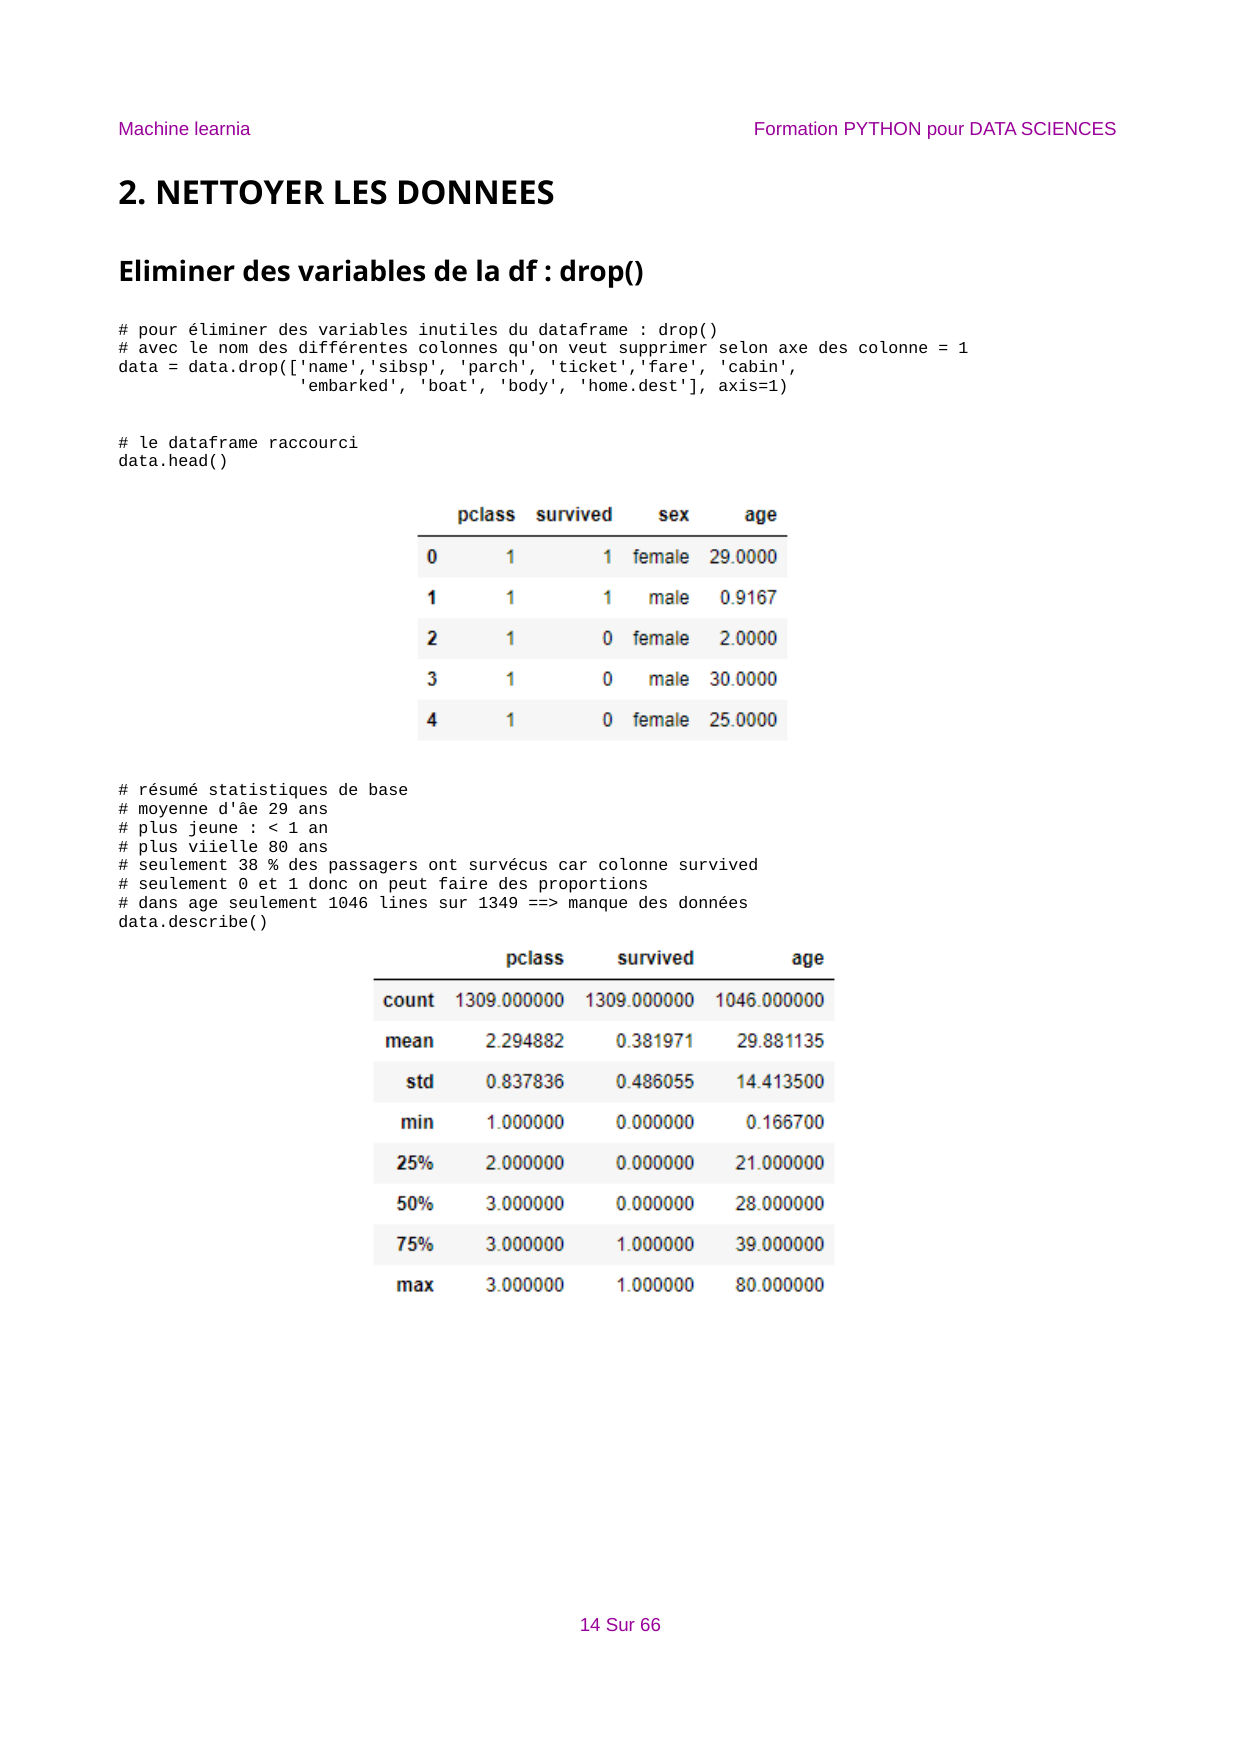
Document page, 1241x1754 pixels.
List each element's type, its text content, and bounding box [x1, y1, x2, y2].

text # dans age seulement 1046 lines sur 1349 ==> manque des données [118, 895, 1122, 913]
text data.head() [118, 453, 1122, 472]
text 'embarked', 'boat', 'body', 'home.dest'], axis=1) [118, 378, 1122, 396]
text data.describe() [118, 913, 1122, 932]
text data = data.drop(['name','sibsp', 'parch', 'ticket','fare', 'cabin', [118, 359, 1122, 378]
text # le dataframe raccourci [118, 434, 1122, 453]
text # plus viielle 80 ans [118, 838, 1122, 857]
subtitle 2. NETTOYER LES DONNEES [118, 169, 1122, 214]
text # moyenne d'âe 29 ans [118, 800, 1122, 819]
text # plus jeune : < 1 an [118, 819, 1122, 838]
picture [407, 490, 833, 744]
text # pour éliminer des variables inutiles du dataframe : drop() [118, 321, 1122, 340]
text # seulement 0 et 1 donc on peut faire des proportions [118, 876, 1122, 895]
text # résumé statistiques de base [118, 782, 1122, 800]
text # avec le nom des différentes colonnes qu'on veut supprimer selon axe des colonne = 1 [118, 340, 1122, 359]
text # seulement 38 % des passagers ont survécus car colonne survived [118, 857, 1122, 876]
subtitle Eliminer des variables de la df : drop() [118, 251, 1122, 290]
picture [363, 932, 877, 1320]
